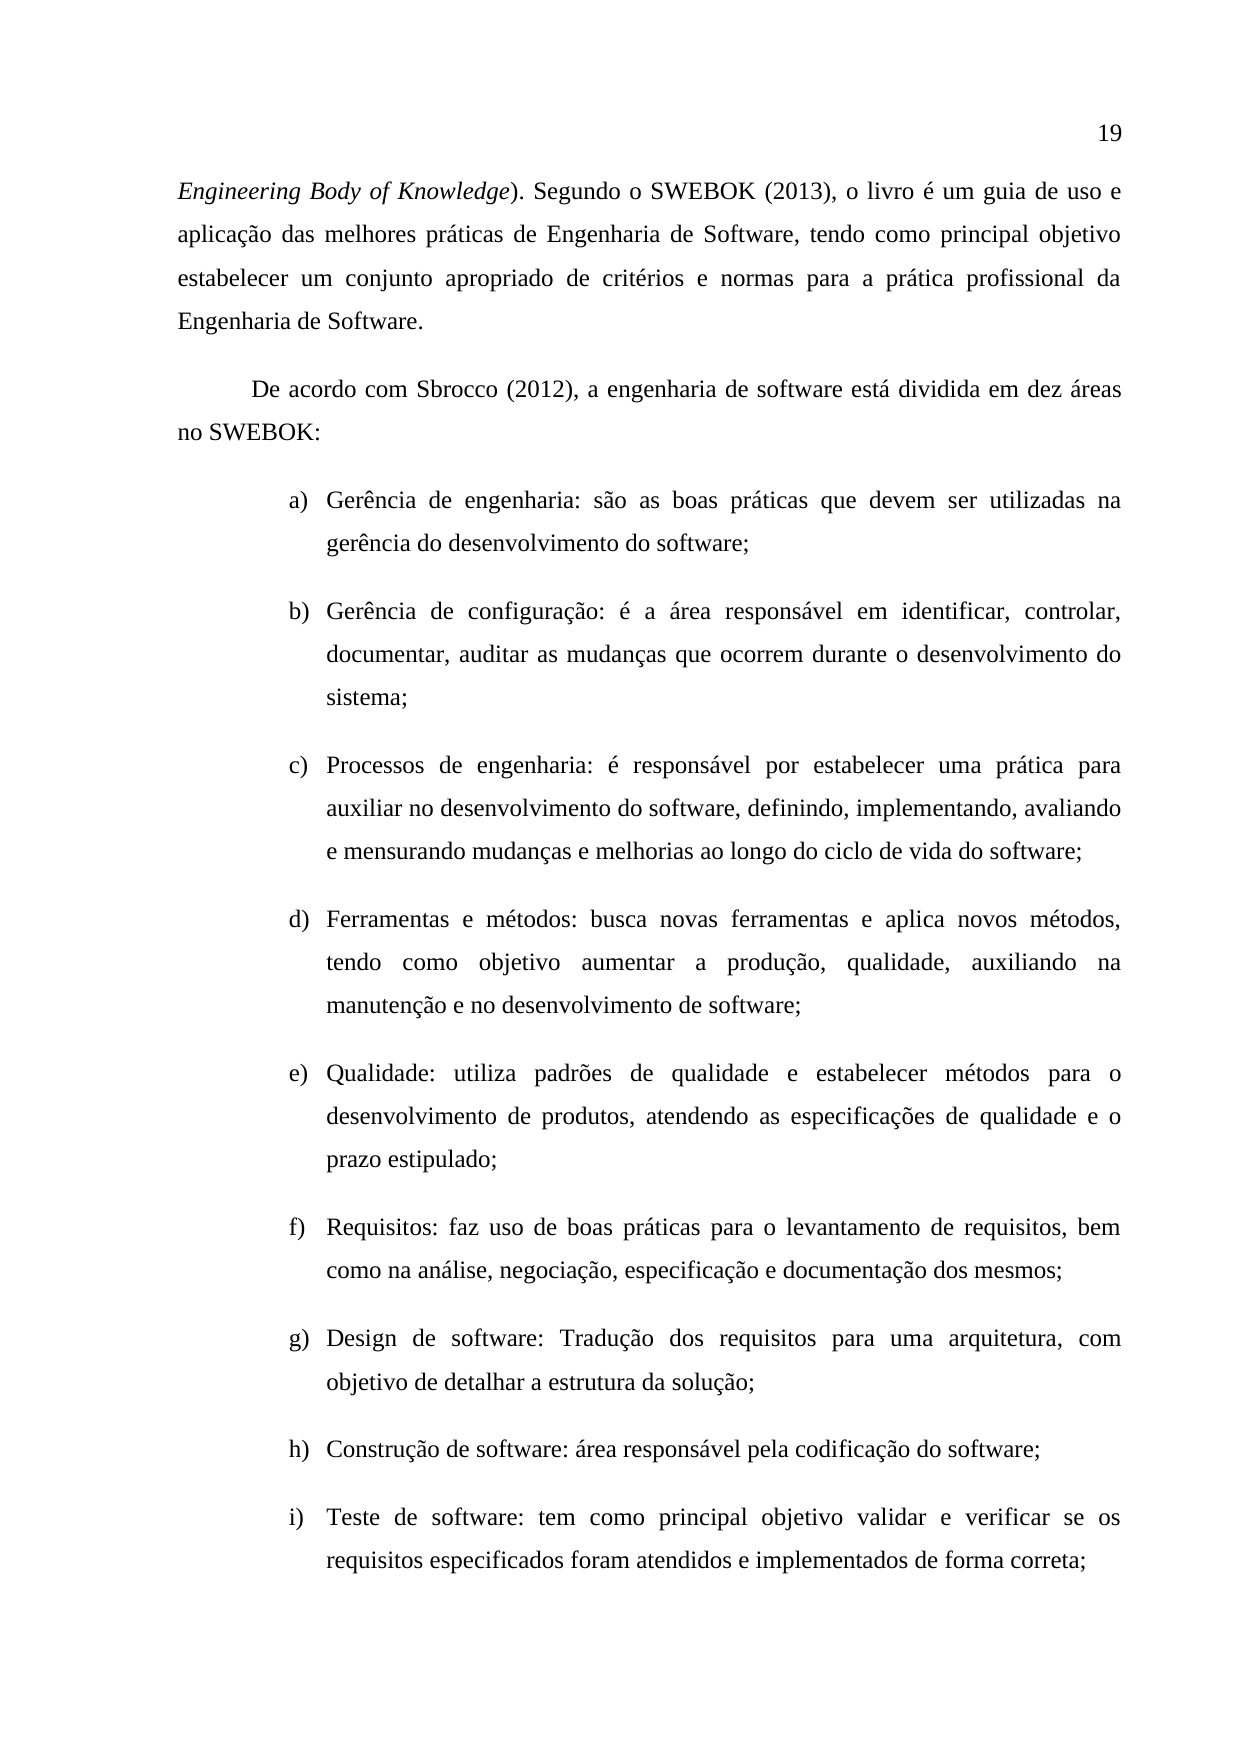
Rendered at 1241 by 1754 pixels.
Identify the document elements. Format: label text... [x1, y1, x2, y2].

text Engineering Body of Knowledge). Segundo o SWEBOK (2013), o livro é um guia de uso e aplicação das melhores práticas de Engenharia de Software, tendo como principal objetivo estabelecer um conjunto apropriado de critérios e normas para a prática profissional da Engenharia de Software. [177, 176, 1122, 334]
list Gerência de configuração: é a área responsável em identificar, controlar, documentar, auditar as mudanças que ocorrem durante o desenvolvimento do sistema; [288, 596, 1122, 711]
list Design de software: Tradução dos requisitos para uma arquitetura, com objetivo de detalhar a estrutura da solução; [288, 1323, 1122, 1395]
list Qualidade: utiliza padrões de qualidade e estabelecer métodos para o desenvolvimento de produtos, atendendo as especificações de qualidade e o prazo estipulado; [288, 1058, 1122, 1173]
list Ferramentas e métodos: busca novas ferramentas e aplica novos métodos, tendo como objetivo aumentar a produção, qualidade, auxiliando na manutenção e no desenvolvimento de software; [288, 904, 1122, 1019]
list Teste de software: tem como principal objetivo validar e verificar se os requisitos especificados foram atendidos e implementados de forma correta; [288, 1502, 1122, 1574]
list Processos de engenharia: é responsável por estabelecer uma prática para auxiliar no desenvolvimento do software, definindo, implementando, avaliando e mensurando mudanças e melhorias ao longo do ciclo de vida do software; [288, 750, 1122, 865]
list Requisitos: faz uso de boas práticas para o levantamento de requisitos, bem como na análise, negociação, especificação e documentação dos mesmos; [288, 1212, 1122, 1284]
list Construção de software: área responsável pela codificação do software; [288, 1434, 1122, 1463]
text De acordo com Sbrocco (2012), a engenharia de software está dividida em dez áreas no SWEBOK: [177, 374, 1122, 446]
list Gerência de engenharia: são as boas práticas que devem ser utilizadas na gerência do desenvolvimento do software; [288, 485, 1122, 557]
